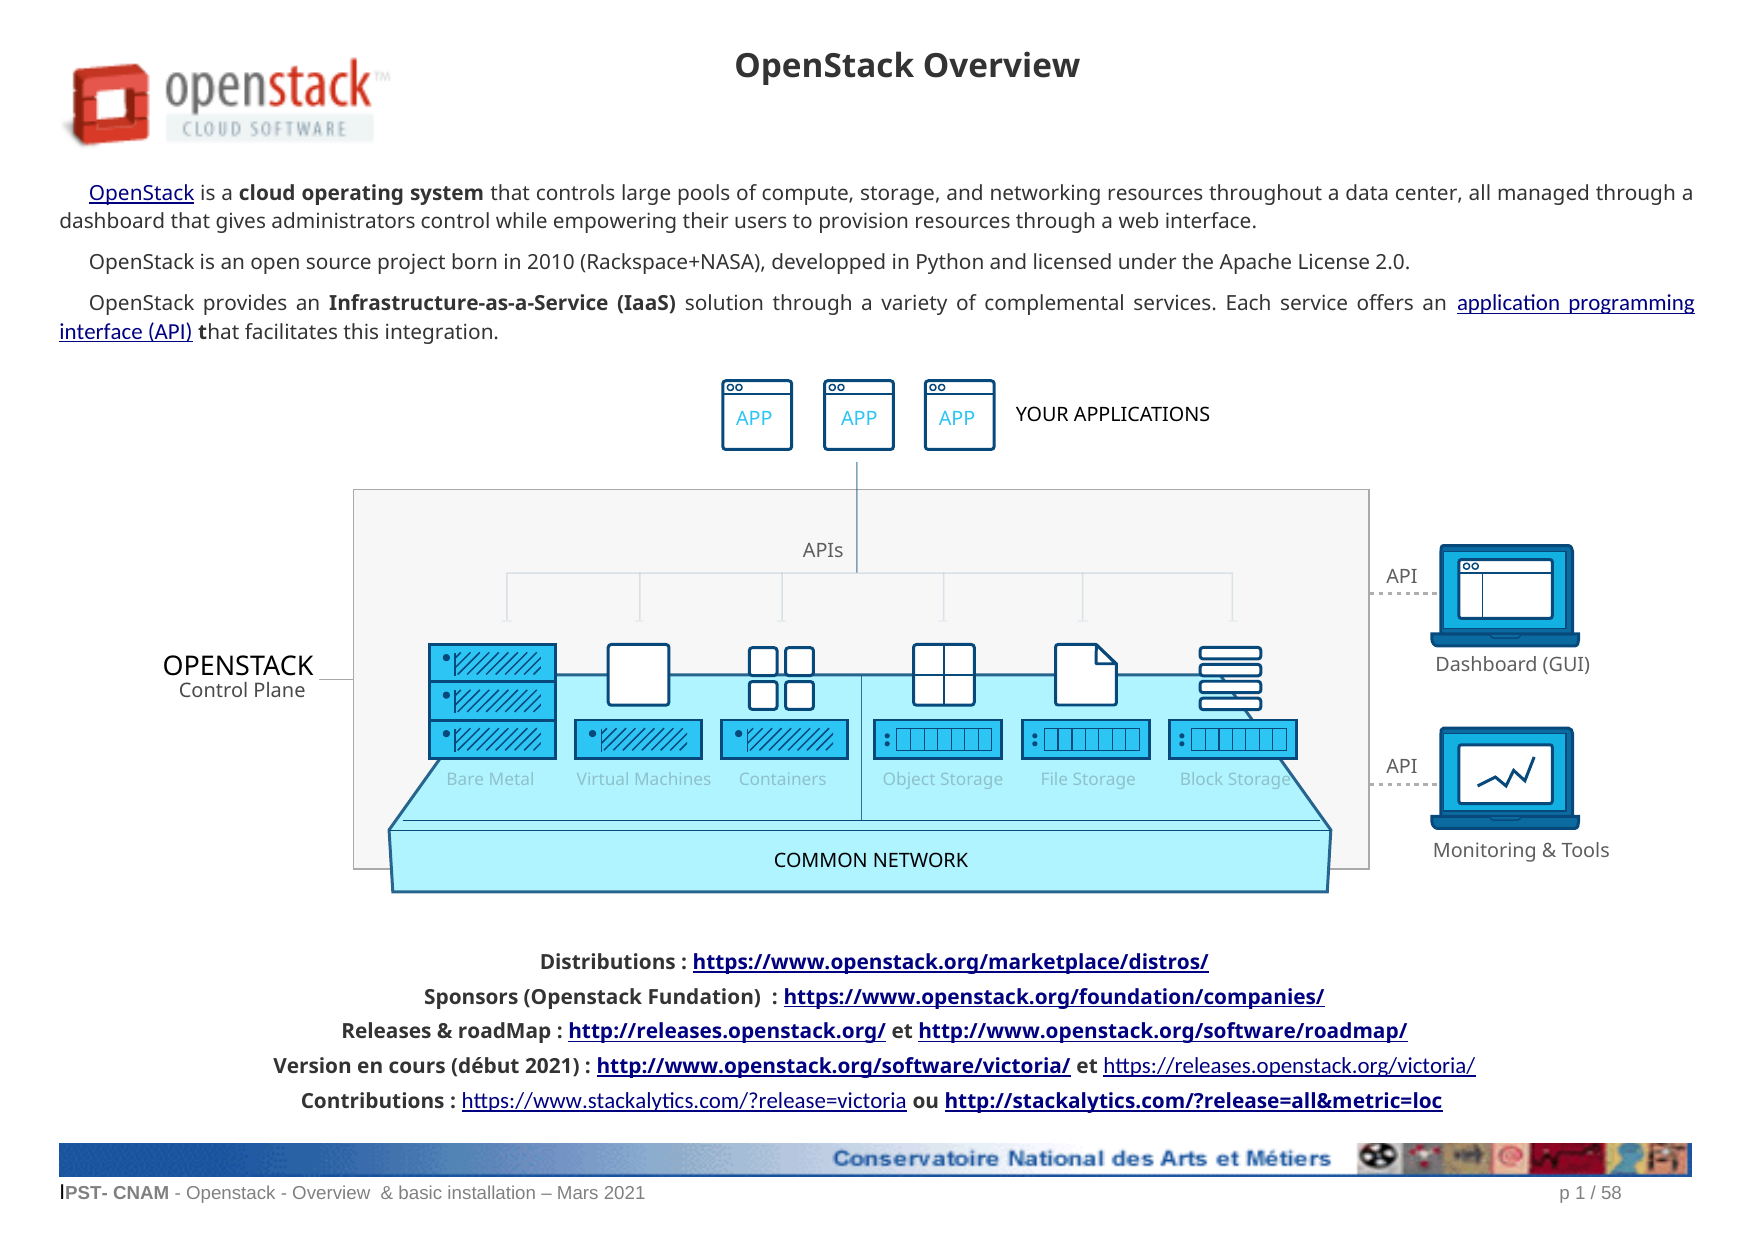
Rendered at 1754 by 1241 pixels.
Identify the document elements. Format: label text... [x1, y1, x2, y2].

text Sponsors (Openstack Fundation) : https://www.openstack.org/foundation/companies/ [59, 982, 1695, 1010]
text OpenStack Overview [59, 41, 1695, 153]
text Contributions : https://www.stackalytics.com/?release=victoria ou http://stackalytics.com/?release=all&metric=loc [59, 1086, 1695, 1114]
picture [59, 54, 391, 154]
text OpenStack is a cloud operating system that controls large pools of compute, storage, and networking resources throughout a data center, all managed through a dashboard that gives administrators control while empowering their users to provision resources through a web interface. [59, 178, 1695, 235]
text Releases & roadMap : http://releases.openstack.org/ et http://www.openstack.org/software/roadmap/ [59, 1017, 1695, 1045]
text OpenStack provides an Infrastructure-as-a-Service (IaaS) solution through a variety of complemental services. Each service offers an application programming interface (API) that facilitates this integration. [59, 288, 1695, 345]
text Version en cours (début 2021) : http://www.openstack.org/software/victoria/ et https://releases.openstack.org/victoria/ [59, 1051, 1695, 1080]
text Distributions : https://www.openstack.org/marketplace/distros/ [59, 947, 1695, 976]
text OpenStack is an open source project born in 2010 (Rackspace+NASA), developped in Python and licensed under the Apache License 2.0. [59, 247, 1695, 276]
